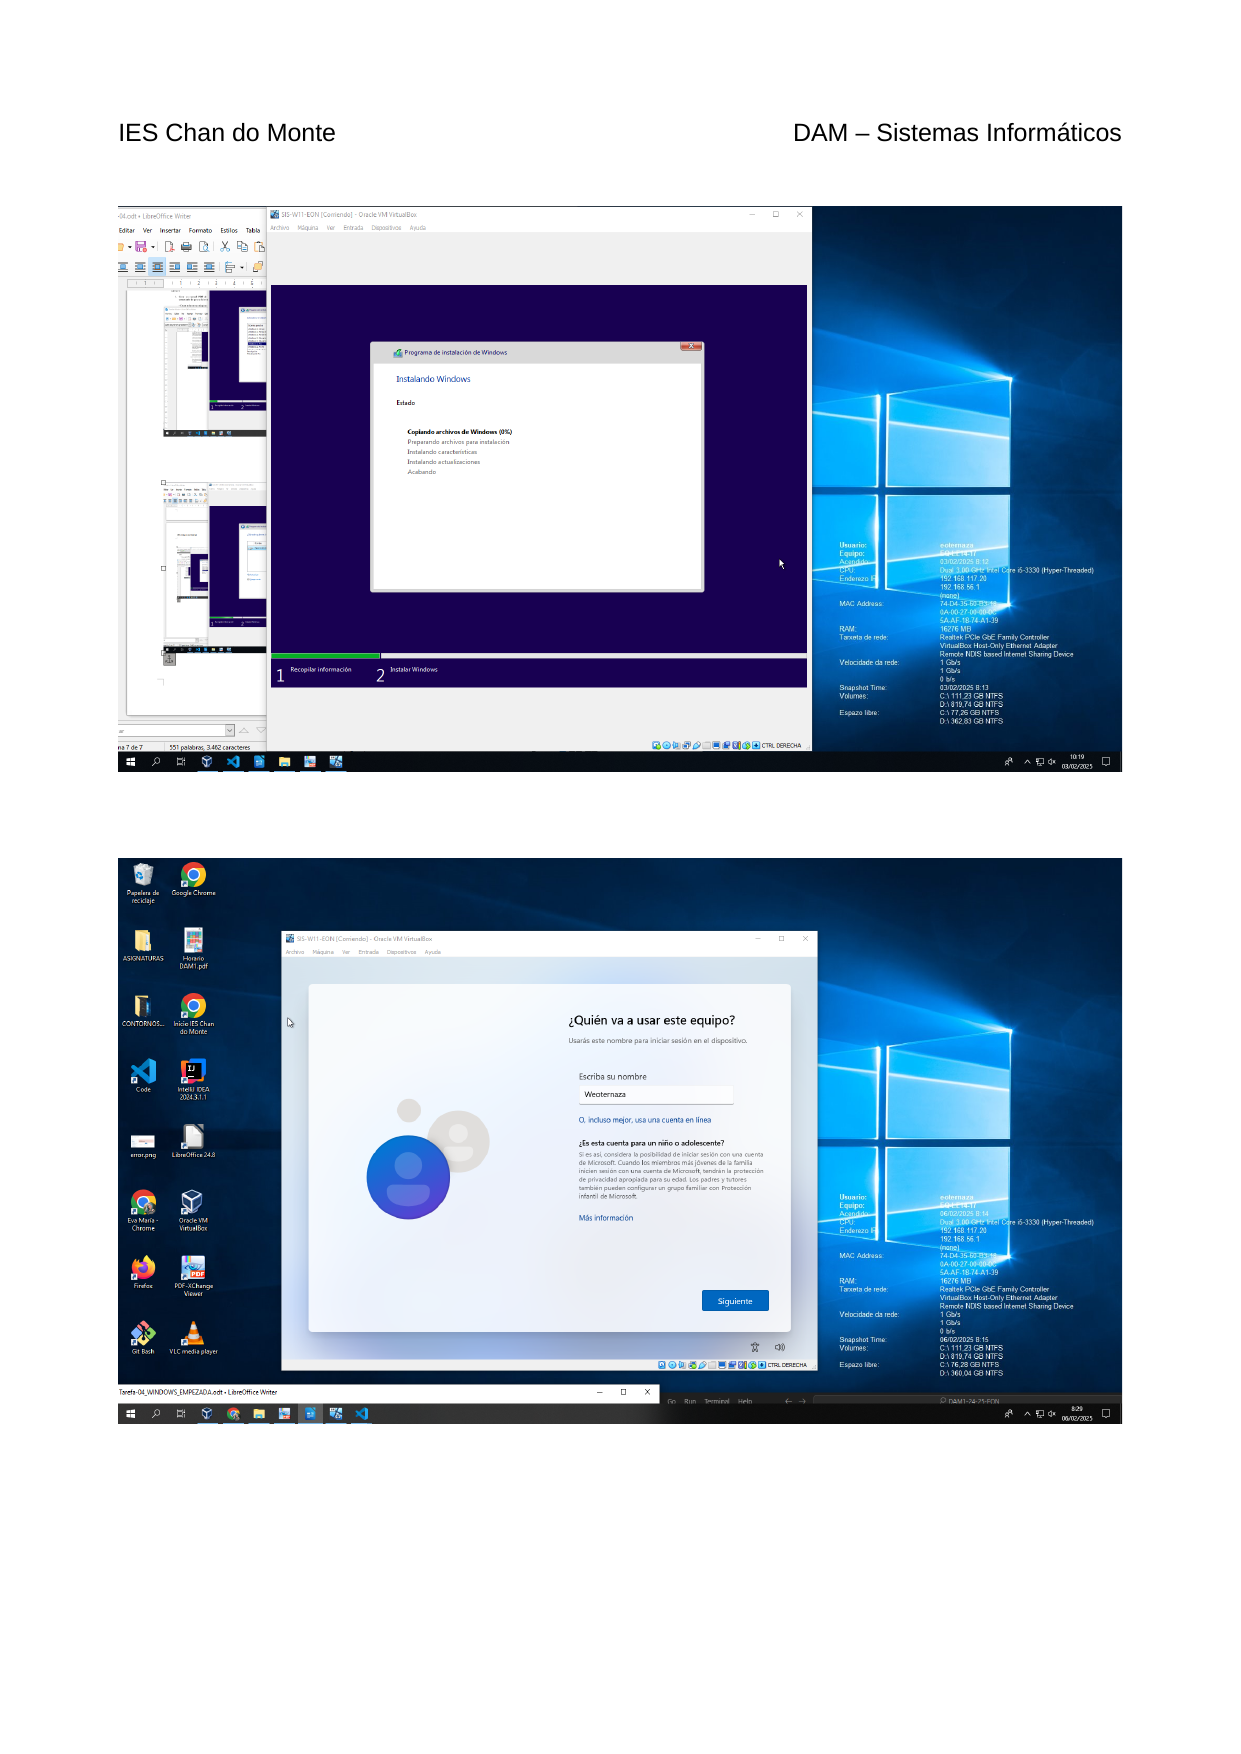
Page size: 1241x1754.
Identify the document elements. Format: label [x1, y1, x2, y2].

picture [118, 206, 1123, 772]
picture [118, 858, 1123, 1424]
